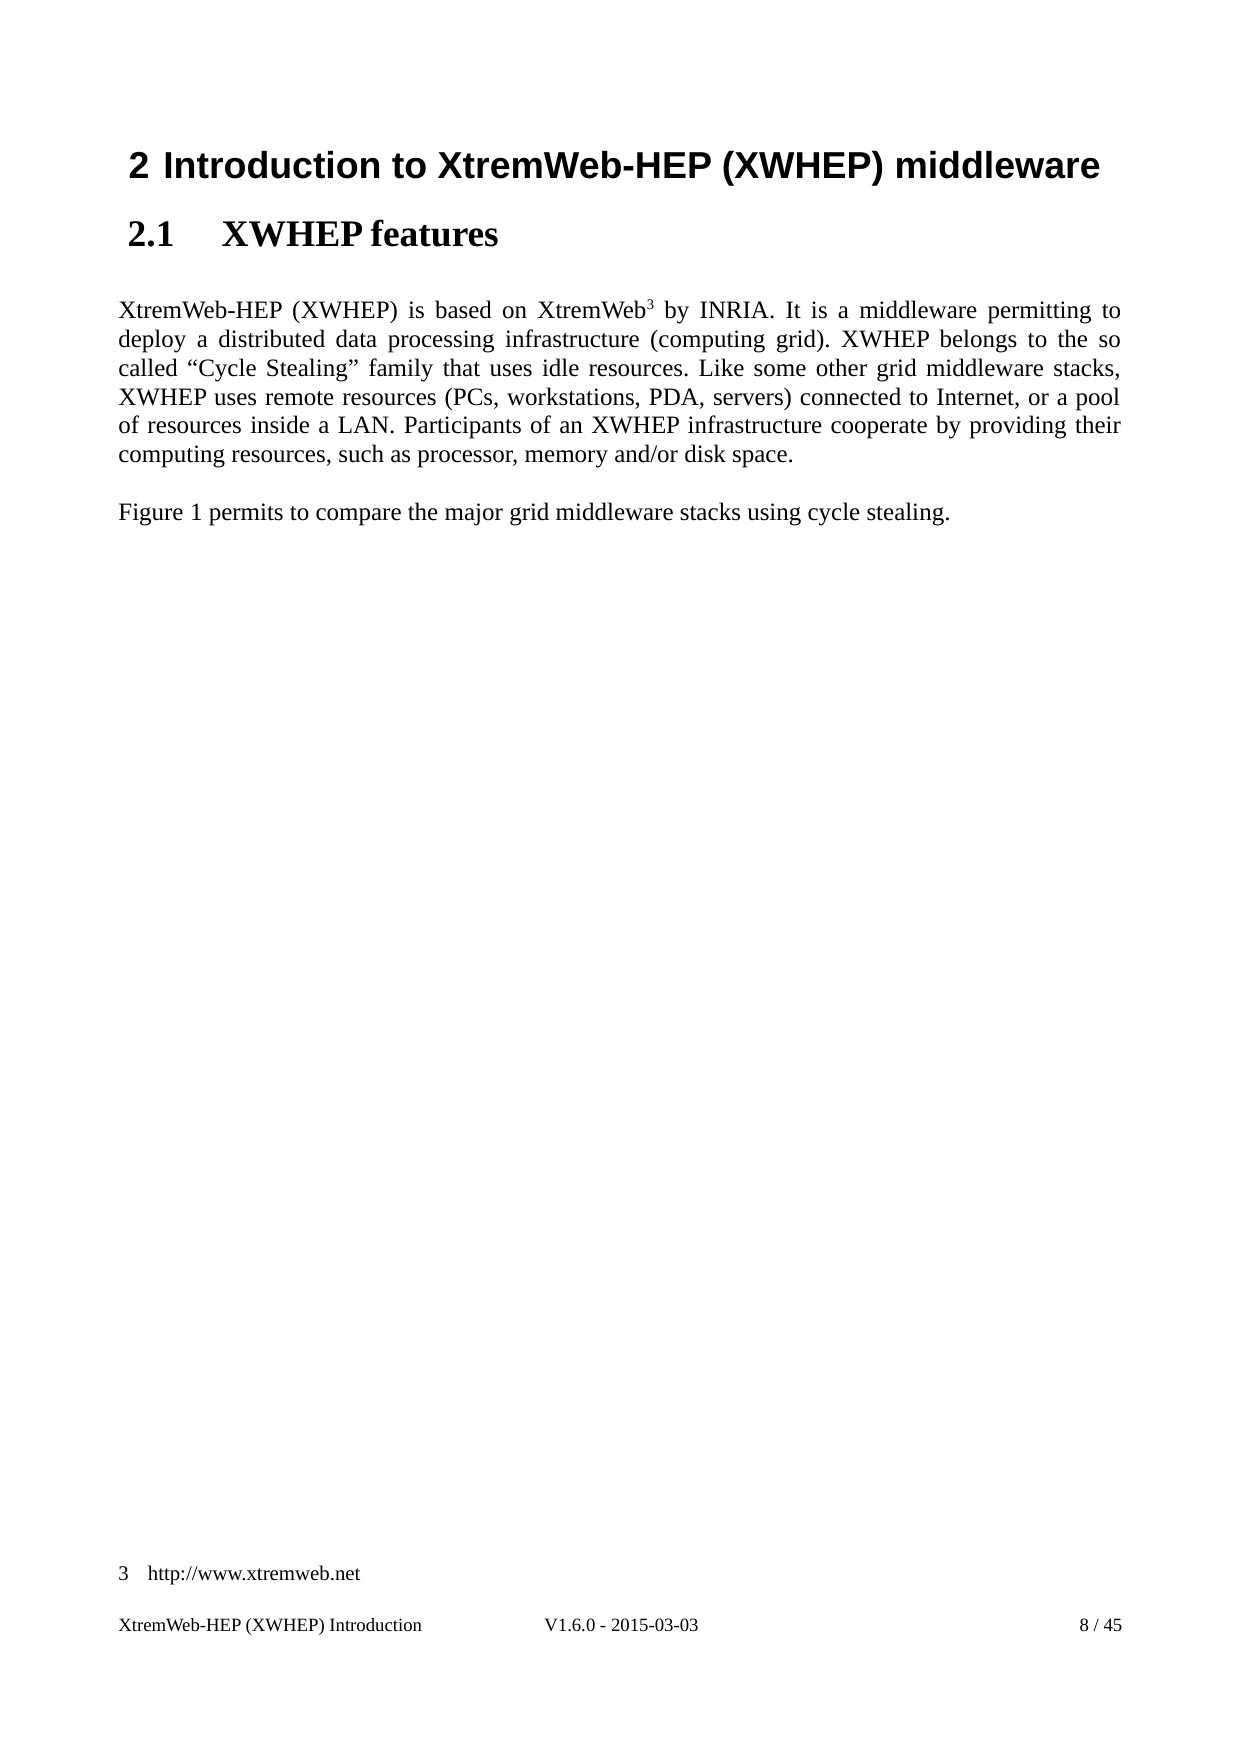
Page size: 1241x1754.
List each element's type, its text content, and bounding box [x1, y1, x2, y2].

text Figure 1 permits to compare the major grid middleware stacks using cycle stealing. [118, 497, 1122, 526]
subtitle XWHEP features [118, 211, 1122, 254]
text http://www.xtremweb.net [118, 1561, 1122, 1585]
subtitle Introduction to XtremWeb-HEP (XWHEP) middleware [118, 143, 1122, 186]
text XtremWeb-HEP (XWHEP) is based on XtremWeb by INRIA. It is a middleware permitting to deploy a distributed data processing infrastructure (computing grid). XWHEP belongs to the so called “Cycle Stealing” family that uses idle resources. Like some other grid middleware stacks, XWHEP uses remote resources (PCs, workstations, PDA, servers) connected to Internet, or a pool of resources inside a LAN. Participants of an XWHEP infrastructure cooperate by providing their computing resources, such as processor, memory and/or disk space. [118, 296, 1122, 468]
